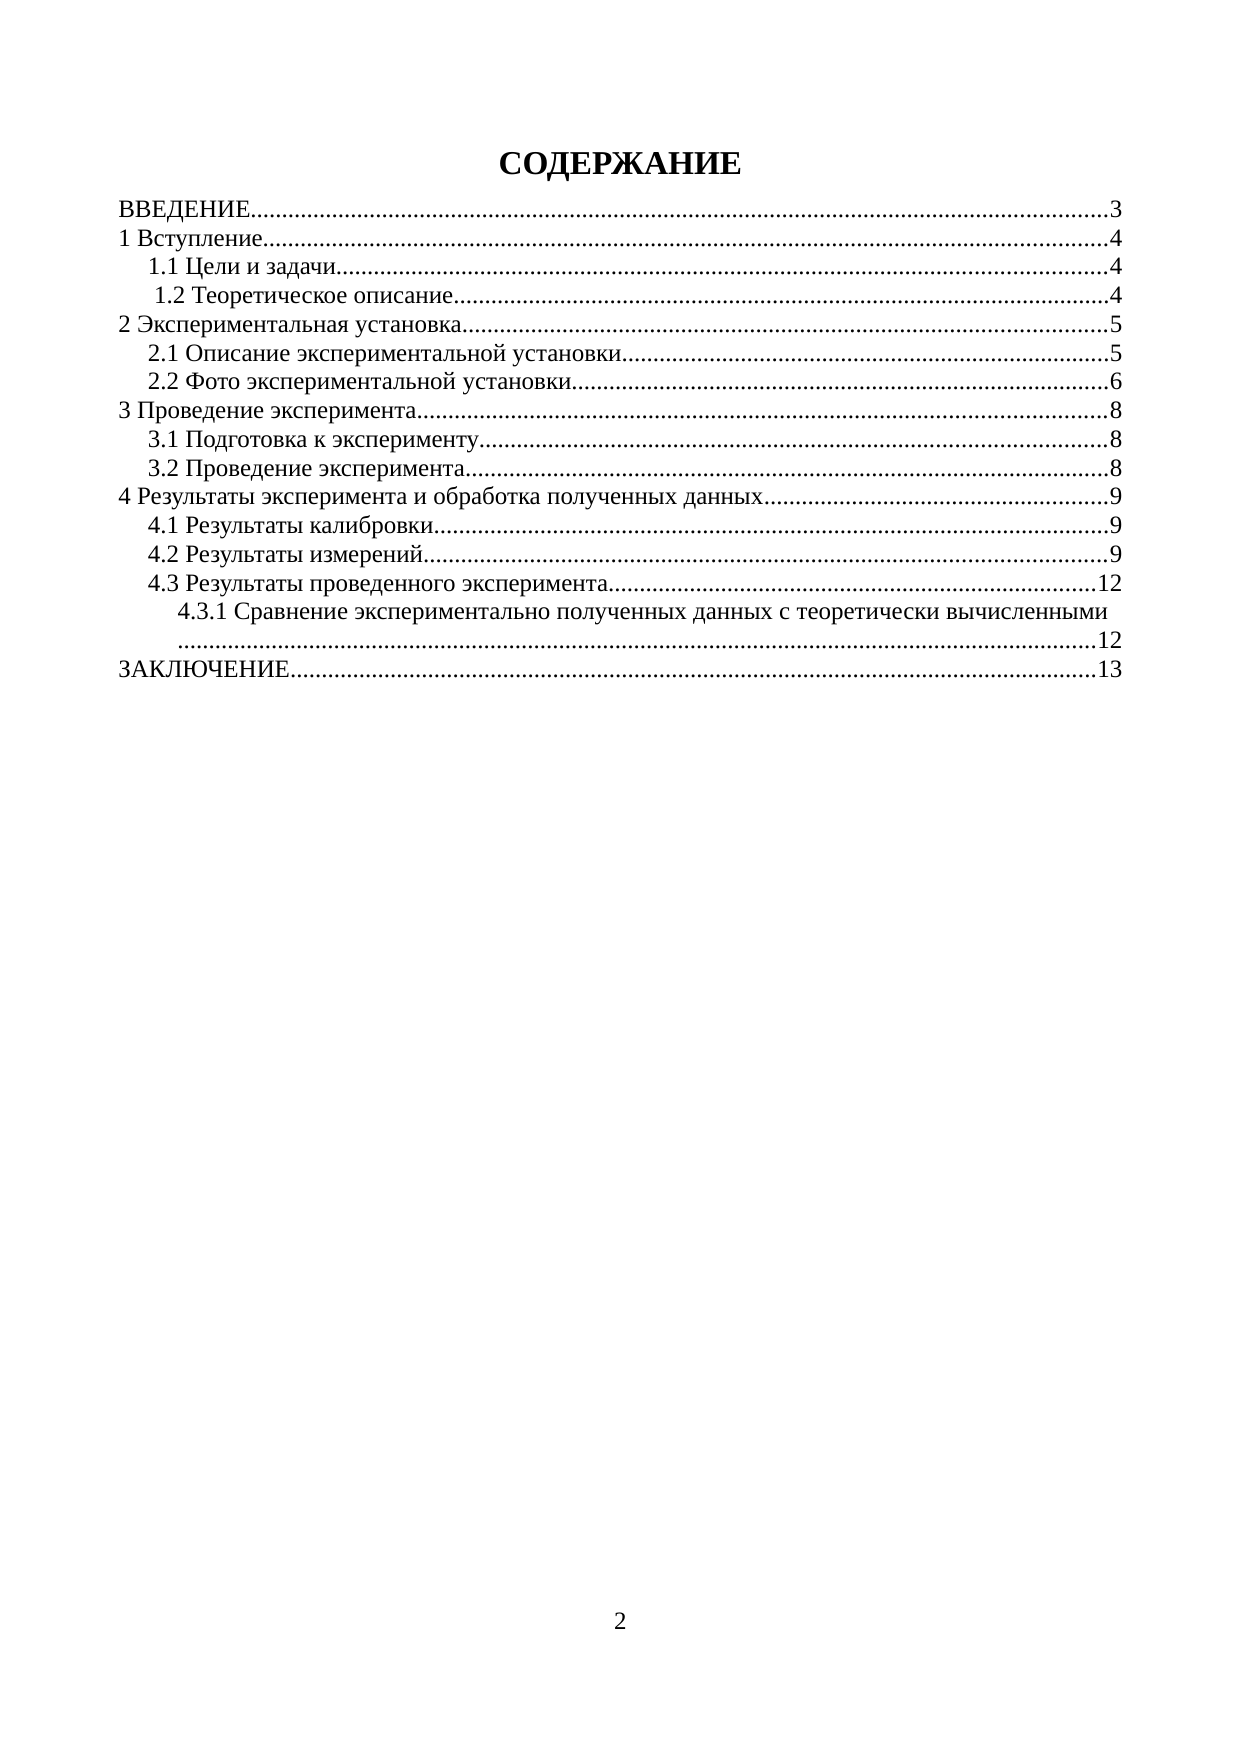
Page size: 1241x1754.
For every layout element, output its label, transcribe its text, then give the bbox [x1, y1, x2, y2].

text 2.2 Фото экспериментальной установки 6 [148, 366, 1122, 395]
text 3.2 Проведение эксперимента 8 [148, 453, 1122, 481]
text 1.1 Цели и задачи 4 [148, 251, 1122, 280]
text 4.2 Результаты измерений 9 [148, 539, 1122, 568]
text 4.1 Результаты калибровки 9 [148, 510, 1122, 539]
text 2 Экспериментальная установка 5 [118, 309, 1122, 338]
text 1.2 Теоретическое описание 4 [148, 280, 1122, 309]
text 1 Вступление 4 [118, 223, 1122, 251]
text 2.1 Описание экспериментальной установки 5 [148, 338, 1122, 366]
text 4 Результаты эксперимента и обработка полученных данных 9 [118, 481, 1122, 510]
text 3 Проведение эксперимента 8 [118, 395, 1122, 424]
subtitle Содержание [118, 143, 1122, 181]
text ВВЕДЕНИЕ 3 [118, 194, 1122, 223]
text 4.3 Результаты проведенного эксперимента 12 [148, 568, 1122, 596]
text ЗАКЛЮЧЕНИЕ 13 [118, 654, 1122, 683]
text 3.1 Подготовка к эксперименту 8 [148, 424, 1122, 453]
text 4.3.1 Сравнение экспериментально полученных данных с теоретически вычисленными 12 [177, 596, 1122, 654]
